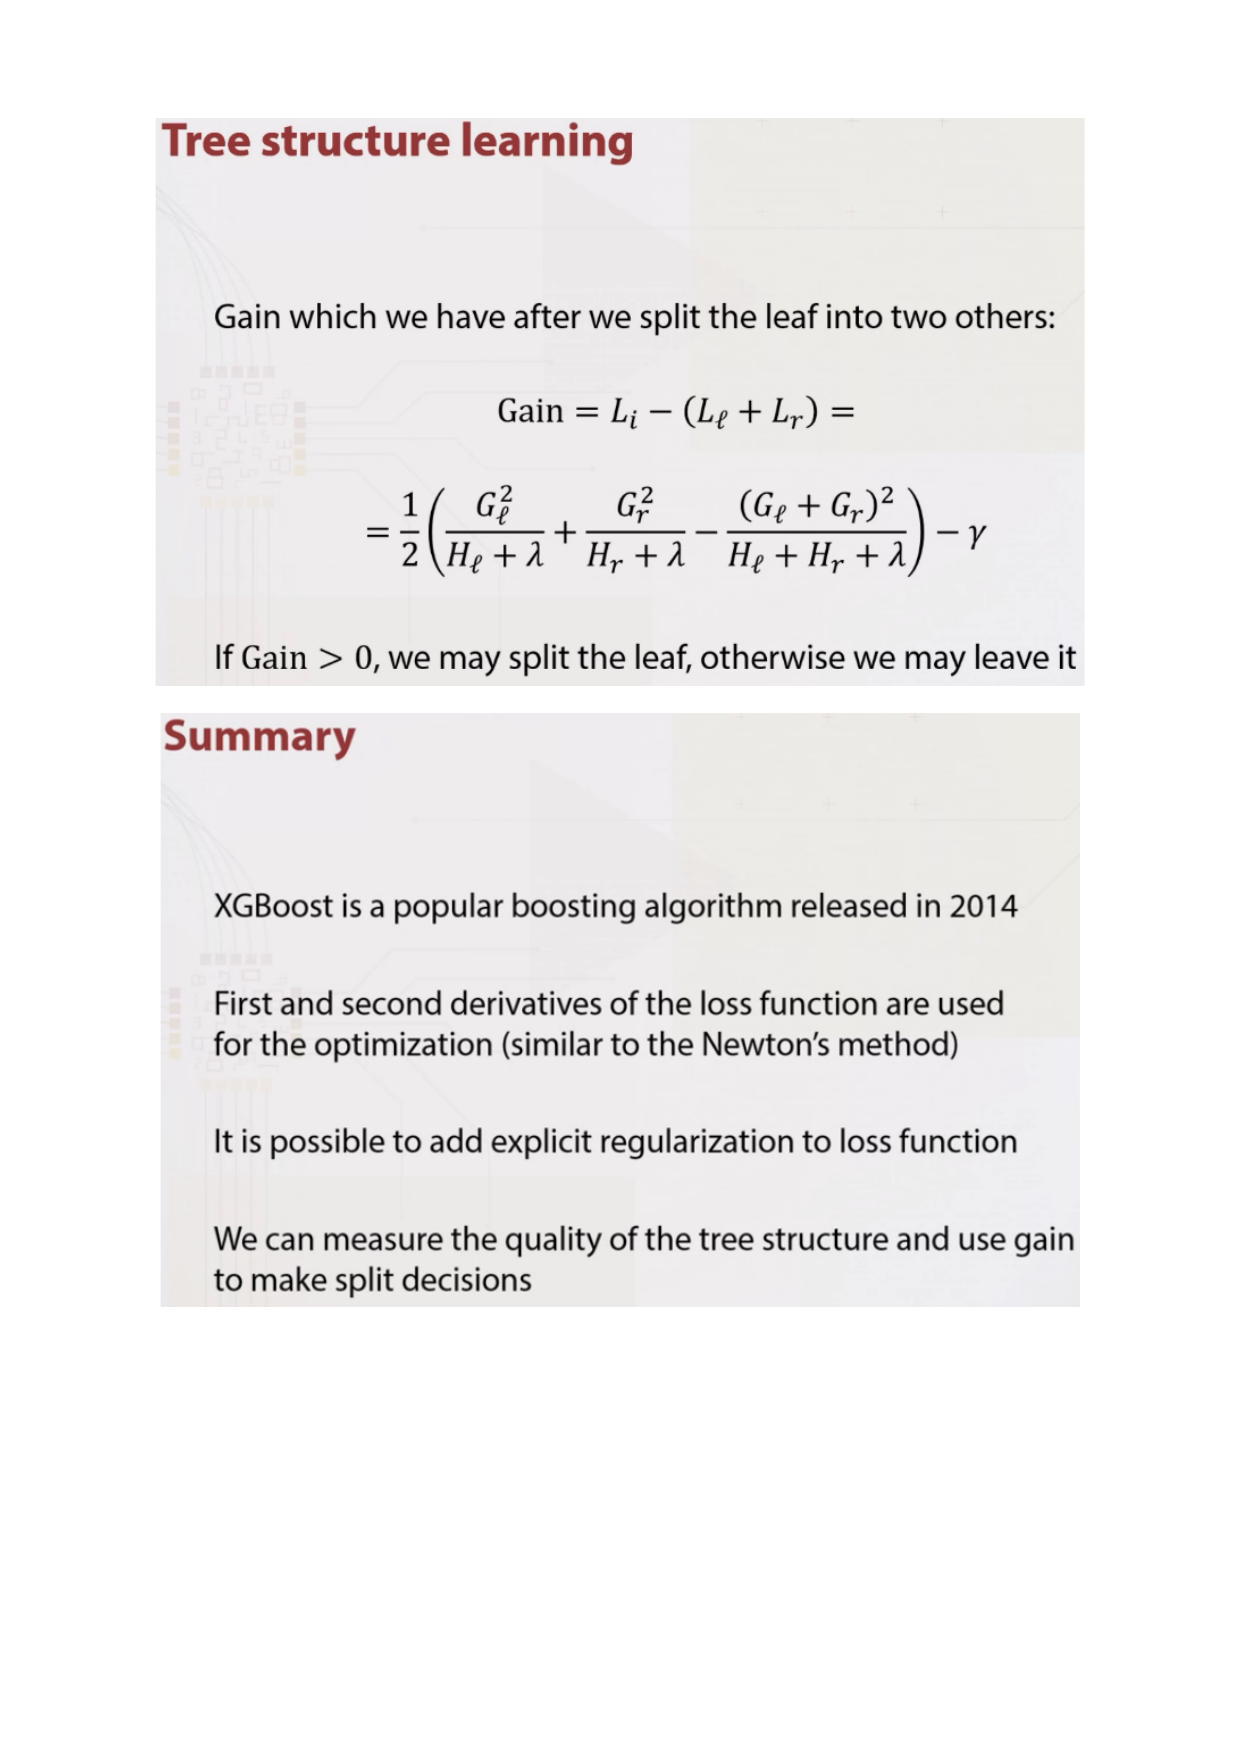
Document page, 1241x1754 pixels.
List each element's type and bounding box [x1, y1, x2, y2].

picture [160, 713, 1080, 1307]
picture [155, 118, 1085, 686]
